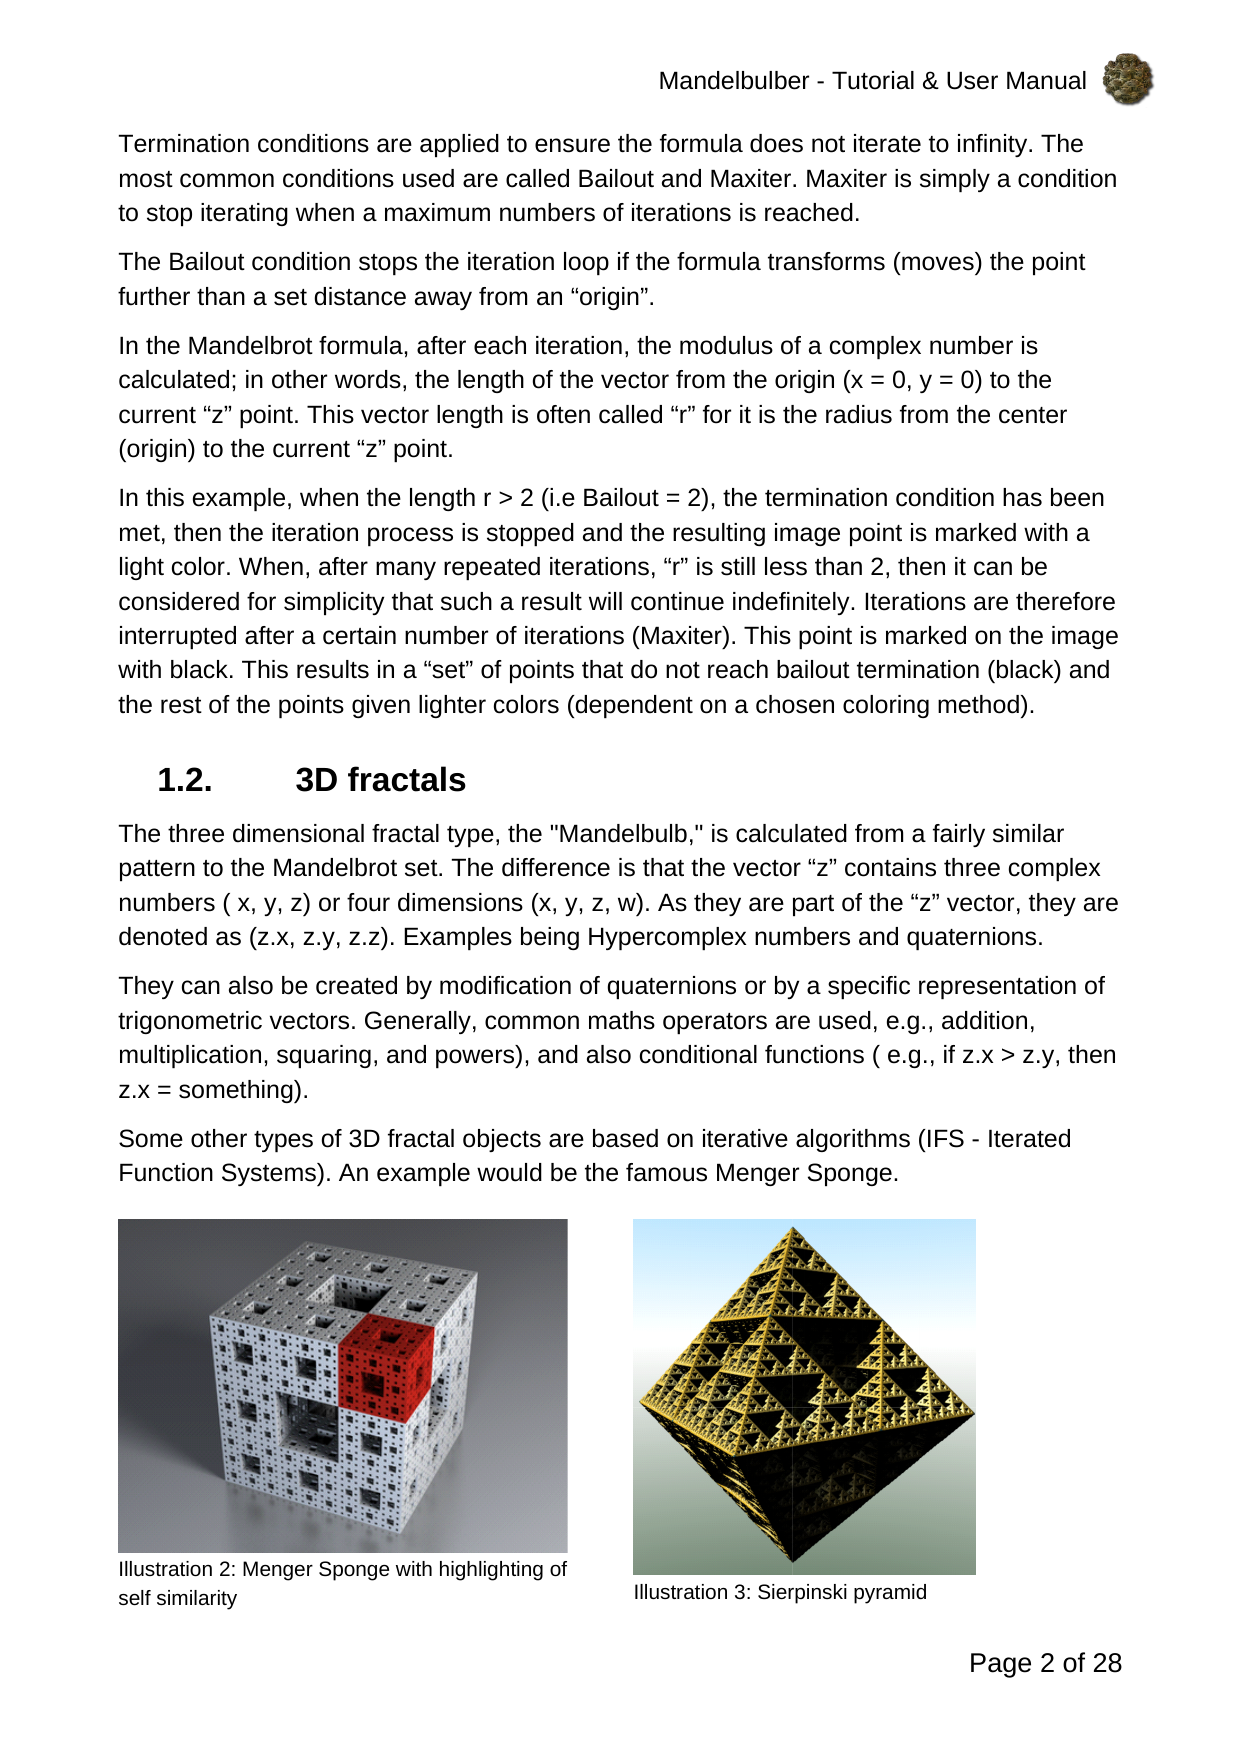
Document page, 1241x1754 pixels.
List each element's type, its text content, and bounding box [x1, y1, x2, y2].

text The Bailout condition stops the iteration loop if the formula transforms (moves) the point further than a set distance away from an “origin”. [118, 247, 1122, 310]
text Some other types of 3D fractal objects are based on iterative algorithms (IFS - Iterated Function Systems). An example would be the famous Menger Sponge. [118, 1124, 1122, 1187]
subtitle 3D fractals [148, 760, 1122, 798]
text In this example, when the length r > 2 (i.e Bailout = 2), the termination condition has been met, then the iteration process is stopped and the resulting image point is marked with a light color. When, after many repeated iterations, “r” is still less than 2, then it can be considered for simplicity that such a result will continue indefinitely. Iterations are therefore interrupted after a certain number of iterations (Maxiter). This point is marked on the image with black. This results in a “set” of points that do not reach bailout termination (black) and the rest of the points given lighter colors (dependent on a chosen coloring method). [118, 483, 1122, 719]
text In the Mandelbrot formula, after each iteration, the modulus of a complex number is calculated; in other words, the length of the vector from the origin (x = 0, y = 0) to the current “z” point. This vector length is often called “r” for it is the radius from the center (origin) to the current “z” point. [118, 331, 1122, 463]
picture [1099, 51, 1156, 108]
text Illustration 2: Menger Sponge with highlighting of self similarity [118, 1220, 592, 1610]
text They can also be created by modification of quaternions or by a specific representation of trigonometric vectors. Generally, common maths operators are used, e.g., addition, multiplication, squaring, and powers), and also conditional functions ( e.g., if z.x > z.y, then z.x = something). [118, 971, 1122, 1103]
text The three dimensional fractal type, the "Mandelbulb," is calculated from a fairly similar pattern to the Mandelbrot set. The difference is that the vector “z” contains three complex numbers ( x, y, z) or four dimensions (x, y, z, w). As they are part of the “z” vector, they are denoted as (z.x, z.y, z.z). Examples being Hypercomplex numbers and quaternions. [118, 819, 1122, 951]
text Termination conditions are applied to ensure the formula does not iterate to infinity. The most common conditions used are called Bailout and Maxiter. Maxiter is simply a condition to stop iterating when a maximum numbers of iterations is reached. [118, 129, 1122, 227]
text Illustration 3: Sierpinski pyramid [633, 1575, 976, 1604]
